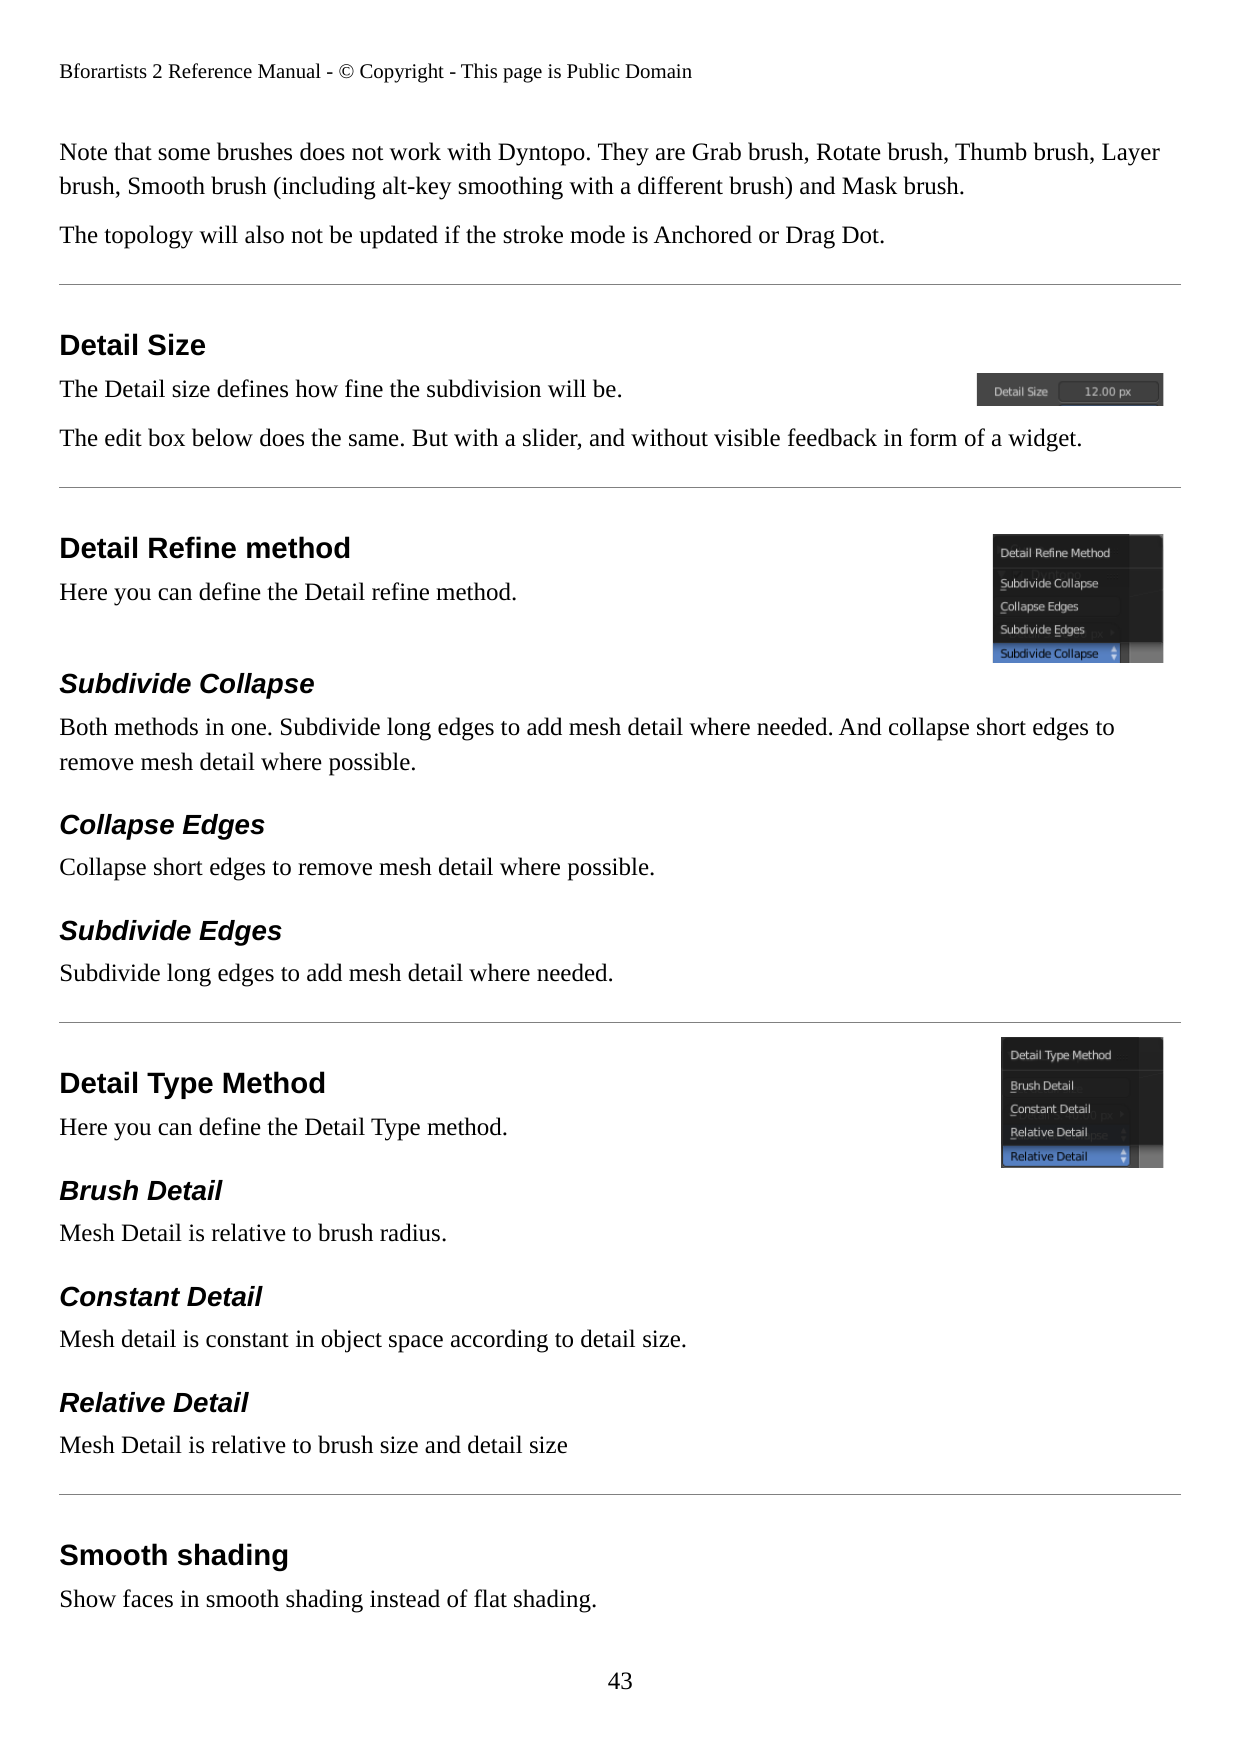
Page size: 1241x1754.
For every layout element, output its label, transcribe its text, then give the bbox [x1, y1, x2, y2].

text Show faces in smooth shading instead of flat shading. [59, 1584, 1181, 1613]
subtitle Detail Refine method [59, 531, 1181, 565]
subtitle Relative Detail [59, 1386, 1181, 1418]
subtitle Constant Detail [59, 1280, 1181, 1312]
text Here you can define the Detail refine method. [59, 577, 992, 606]
text Mesh detail is constant in object space according to detail size. [59, 1324, 1181, 1353]
text Note that some brushes does not work with Dyntopo. They are Grab brush, Rotate brush, Thumb brush, Layer brush, Smooth brush (including alt-key smoothing with a different brush) and Mask brush. [59, 137, 1181, 200]
picture [976, 373, 1164, 406]
subtitle Subdivide Edges [59, 914, 1181, 946]
subtitle Collapse Edges [59, 808, 1181, 840]
subtitle Subdivide Collapse [59, 668, 1181, 699]
subtitle Detail Size [59, 328, 1181, 362]
subtitle Brush Detail [59, 1174, 1181, 1206]
text Mesh Detail is relative to brush radius. [59, 1218, 1181, 1247]
subtitle [1164, 1066, 1181, 1100]
text Subdivide long edges to add mesh detail where needed. [59, 958, 1181, 987]
picture [1001, 1037, 1164, 1168]
text The topology will also not be updated if the stroke mode is Anchored or Drag Dot. [59, 220, 1181, 249]
text Here you can define the Detail Type method. [59, 1112, 1001, 1141]
text Mesh Detail is relative to brush size and detail size [59, 1430, 1181, 1459]
subtitle Smooth shading [59, 1538, 1181, 1572]
text The edit box below does the same. But with a slider, and without visible feedback in form of a widget. [59, 423, 1181, 452]
picture [992, 534, 1164, 663]
subtitle Detail Type Method [59, 1066, 1001, 1100]
text Collapse short edges to remove mesh detail where possible. [59, 852, 1181, 881]
text The Detail size defines how fine the subdivision will be. [59, 374, 976, 403]
text Both methods in one. Subdivide long edges to add mesh detail where needed. And collapse short edges to remove mesh detail where possible. [59, 712, 1181, 775]
